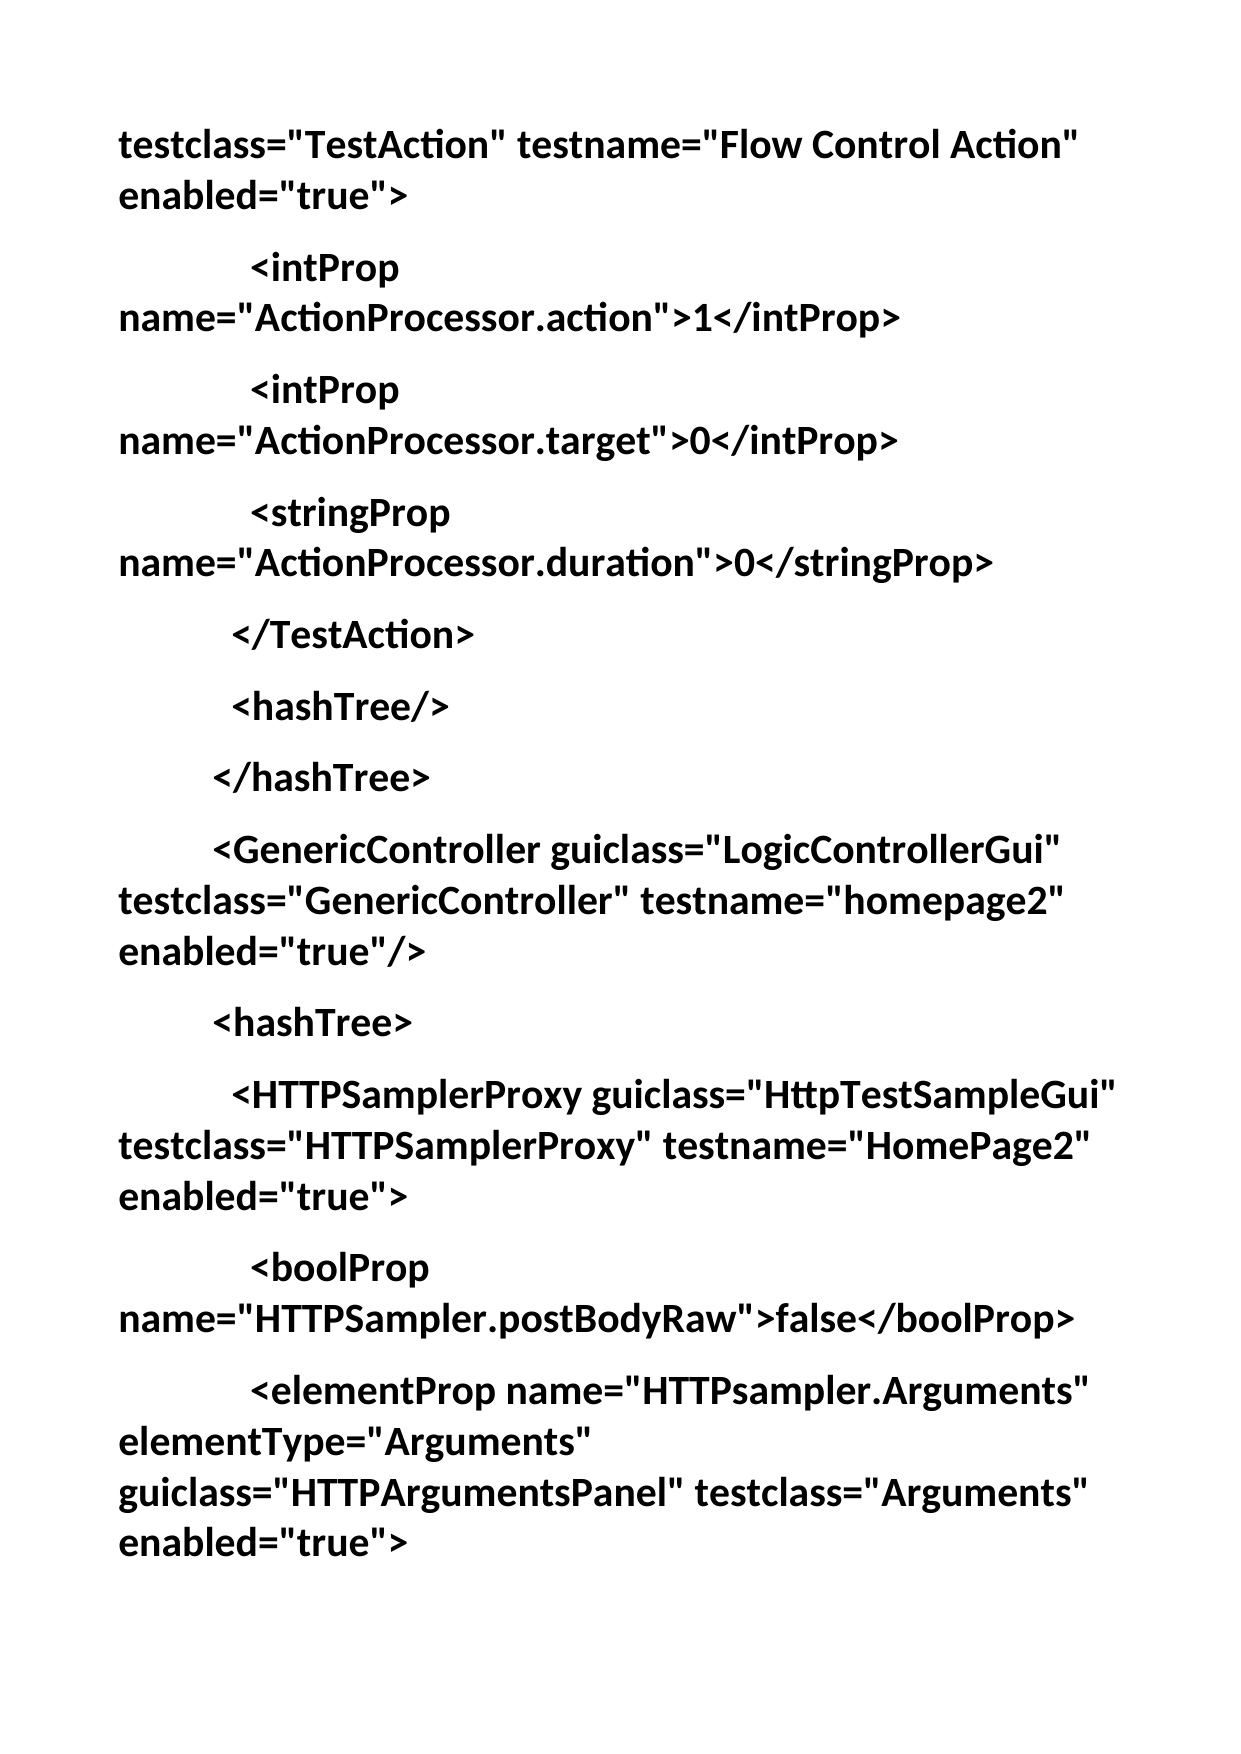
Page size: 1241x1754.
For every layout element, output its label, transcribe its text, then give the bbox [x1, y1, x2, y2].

text <stringProp name="ActionProcessor.duration">0</stringProp> [118, 486, 1122, 587]
text <boolProp name="HTTPSampler.postBodyRaw">false</boolProp> [118, 1241, 1122, 1343]
text <intProp name="ActionProcessor.action">1</intProp> [118, 241, 1122, 342]
text testclass="TestAction" testname="Flow Control Action" enabled="true"> [118, 118, 1122, 220]
text <intProp name="ActionProcessor.target">0</intProp> [118, 363, 1122, 465]
text <HTTPSamplerProxy guiclass="HttpTestSampleGui" testclass="HTTPSamplerProxy" testname="HomePage2" enabled="true"> [118, 1068, 1122, 1221]
text <GenericController guiclass="LogicControllerGui" testclass="GenericController" testname="homepage2" enabled="true"/> [118, 823, 1122, 976]
text <hashTree> [118, 996, 1122, 1047]
text <hashTree/> [118, 680, 1122, 731]
text </hashTree> [118, 751, 1122, 802]
text </TestAction> [118, 608, 1122, 659]
text <elementProp name="HTTPsampler.Arguments" elementType="Arguments" guiclass="HTTPArgumentsPanel" testclass="Arguments" enabled="true"> [118, 1364, 1122, 1567]
